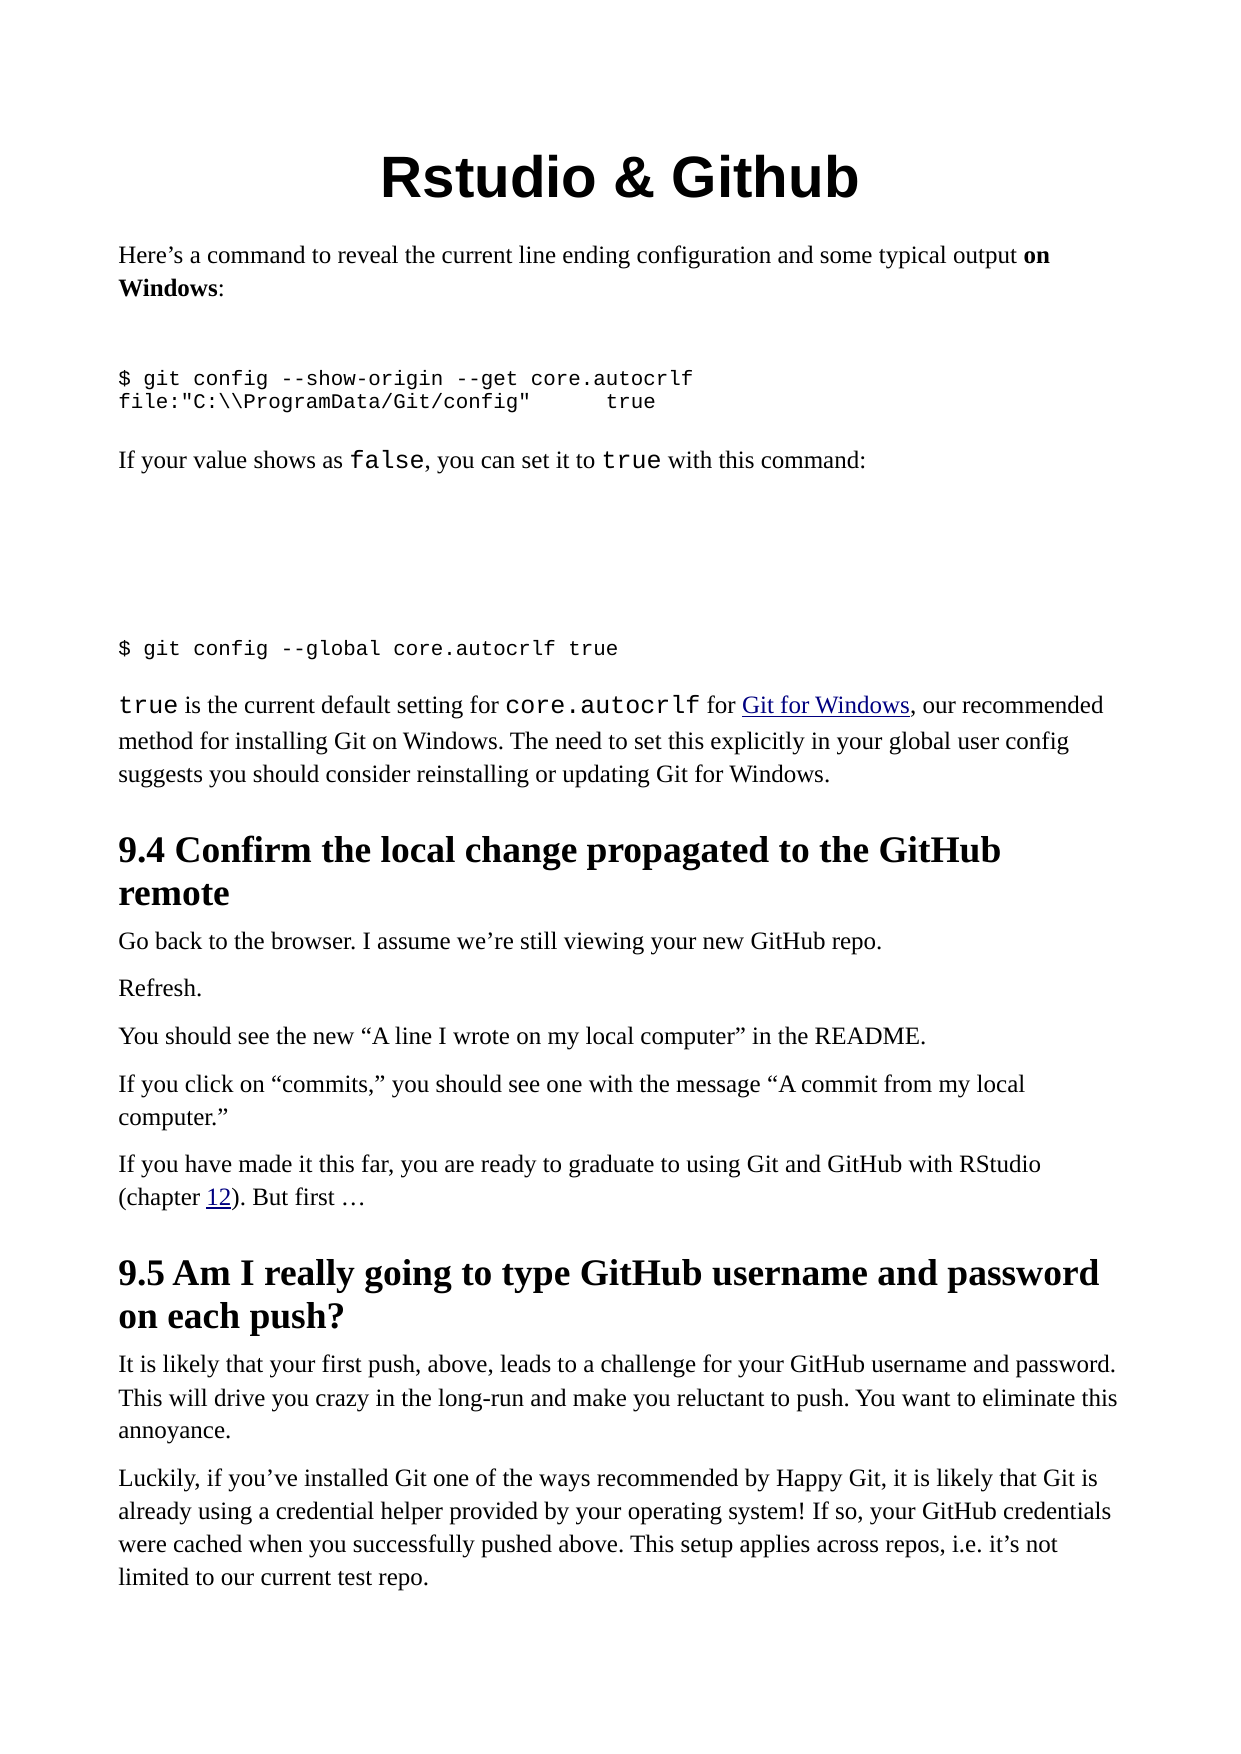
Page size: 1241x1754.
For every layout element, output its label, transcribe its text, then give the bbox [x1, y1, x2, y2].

text If your value shows as false, you can set it to true with this command: [118, 445, 1122, 476]
text true is the current default setting for core.autocrlf for Git for Windows, our recommended method for installing Git on Windows. The need to set this explicitly in your global user config suggests you should consider reinstalling or updating Git for Windows. [118, 691, 1122, 787]
text You should see the new “A line I wrote on my local computer” in the README. [118, 1021, 1122, 1050]
subtitle 9.4 Confirm the local change propagated to the GitHub remote [118, 827, 1122, 913]
text file:"C:\\ProgramData/Git/config" true [118, 392, 1122, 415]
text If you have made it this far, you are ready to graduate to using Git and GitHub with RStudio (chapter 12). But first … [118, 1149, 1122, 1211]
text If you click on “commits,” you should see one with the message “A commit from my local computer.” [118, 1069, 1122, 1131]
text It is likely that your first push, above, leads to a challenge for your GitHub username and password. This will drive you crazy in the long-run and make you reluctant to push. You want to eliminate this annoyance. [118, 1349, 1122, 1444]
text Here’s a command to reveal the current line ending configuration and some typical output on Windows: [118, 240, 1122, 301]
text Go back to the browser. I assume we’re still viewing your new GitHub repo. [118, 926, 1122, 955]
text Luckily, if you’ve installed Git one of the ways recommended by Happy Git, it is likely that Git is already using a credential helper provided by your operating system! If so, your GitHub credentials were cached when you successfully pushed above. This setup applies across repos, i.e. it’s not limited to our current test repo. [118, 1463, 1122, 1591]
text $ git config --global core.autocrlf true [118, 637, 1122, 661]
text Refresh. [118, 973, 1122, 1002]
text $ git config --show-origin --get core.autocrlf [118, 368, 1122, 392]
subtitle 9.5 Am I really going to type GitHub username and password on each push? [118, 1251, 1122, 1337]
